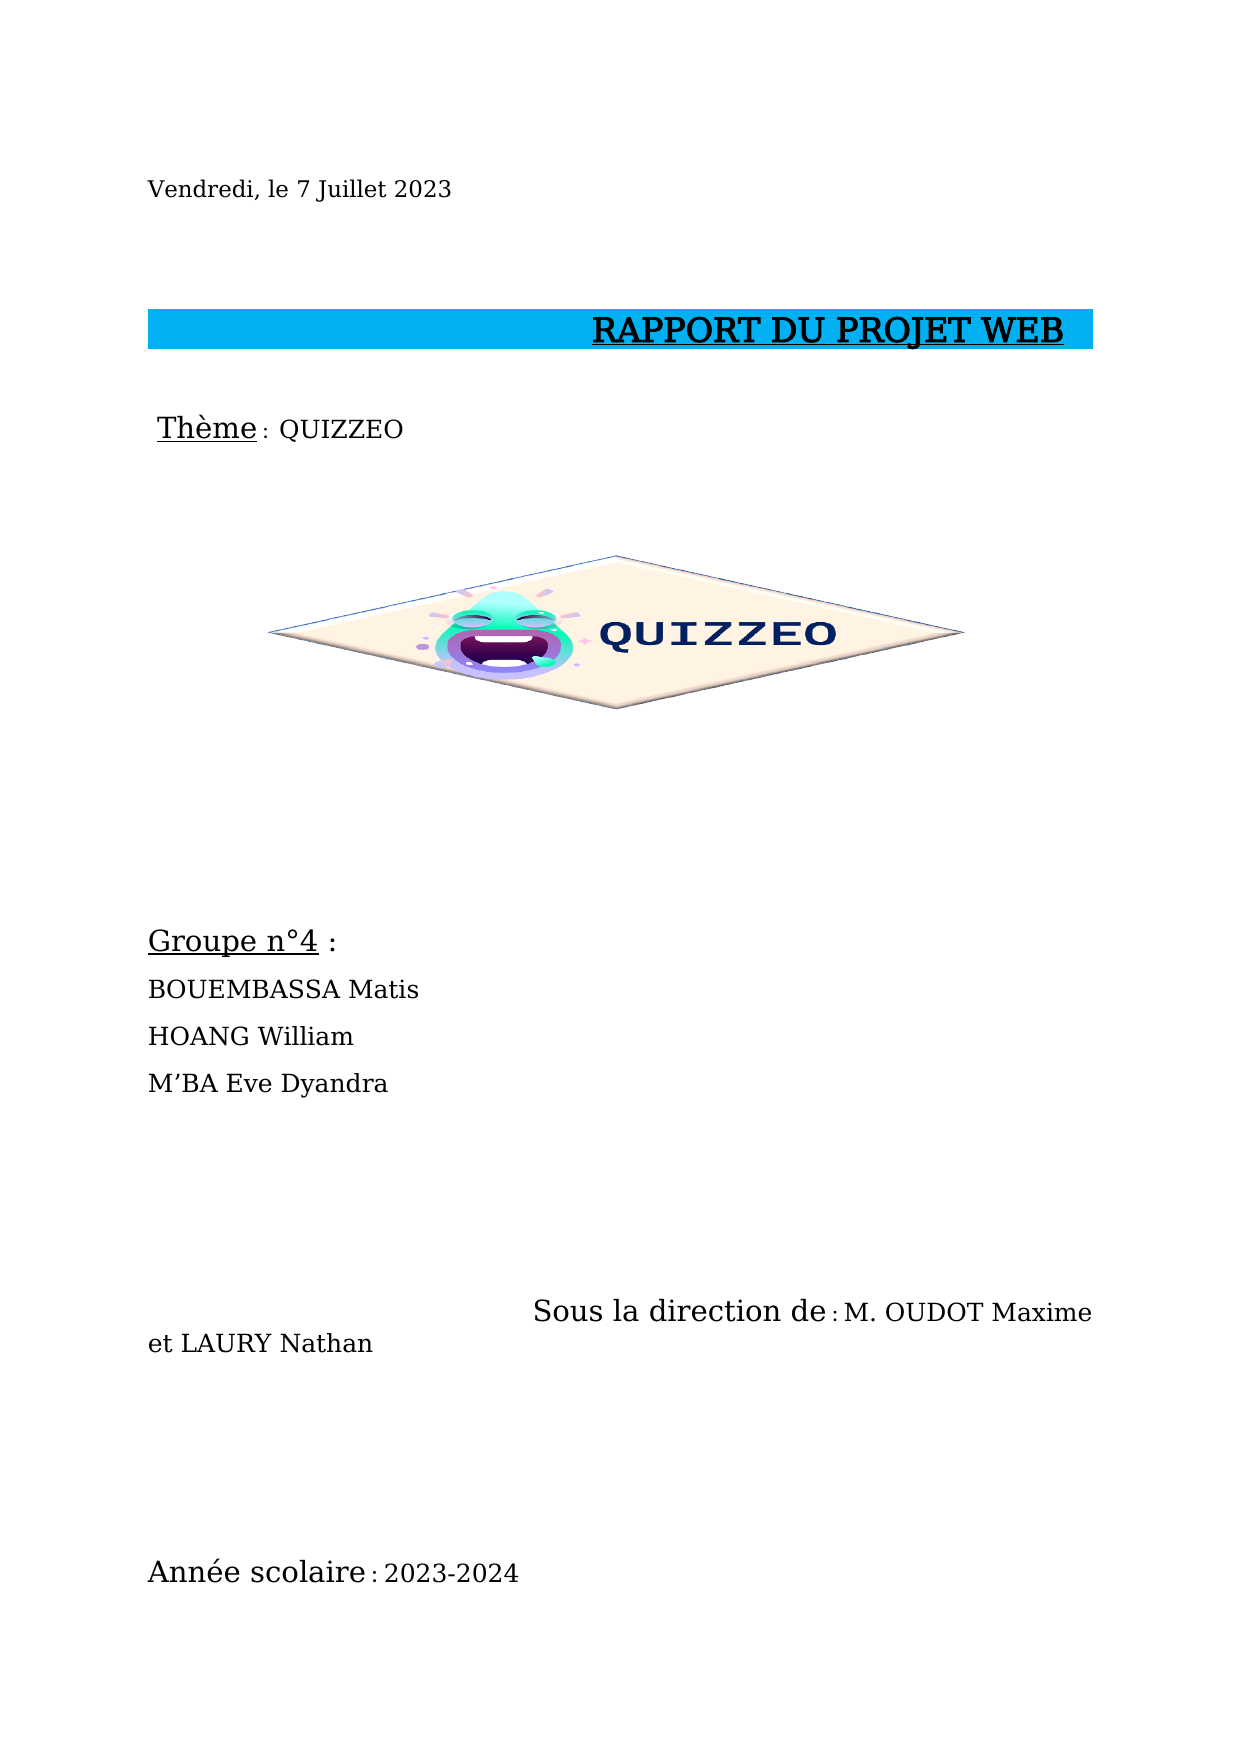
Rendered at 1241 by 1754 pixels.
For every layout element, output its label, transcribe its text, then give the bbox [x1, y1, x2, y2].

text RAPPORT DU PROJET WEB [148, 309, 1093, 349]
text Année scolaire : 2023-2024 [148, 1553, 1093, 1588]
text Sous la direction de : M. OUDOT Maxime et LAURY Nathan [148, 1293, 1093, 1358]
text BOUEMBASSA Matis [148, 974, 1093, 1004]
text M’BA Eve Dyandra [148, 1067, 1093, 1097]
text HOANG William [148, 1021, 1093, 1051]
text Groupe n°4 : [148, 922, 1093, 957]
text Vendredi, le 7 Juillet 2023 [148, 148, 1093, 203]
text Thème : QUIZZEO [148, 410, 1093, 445]
